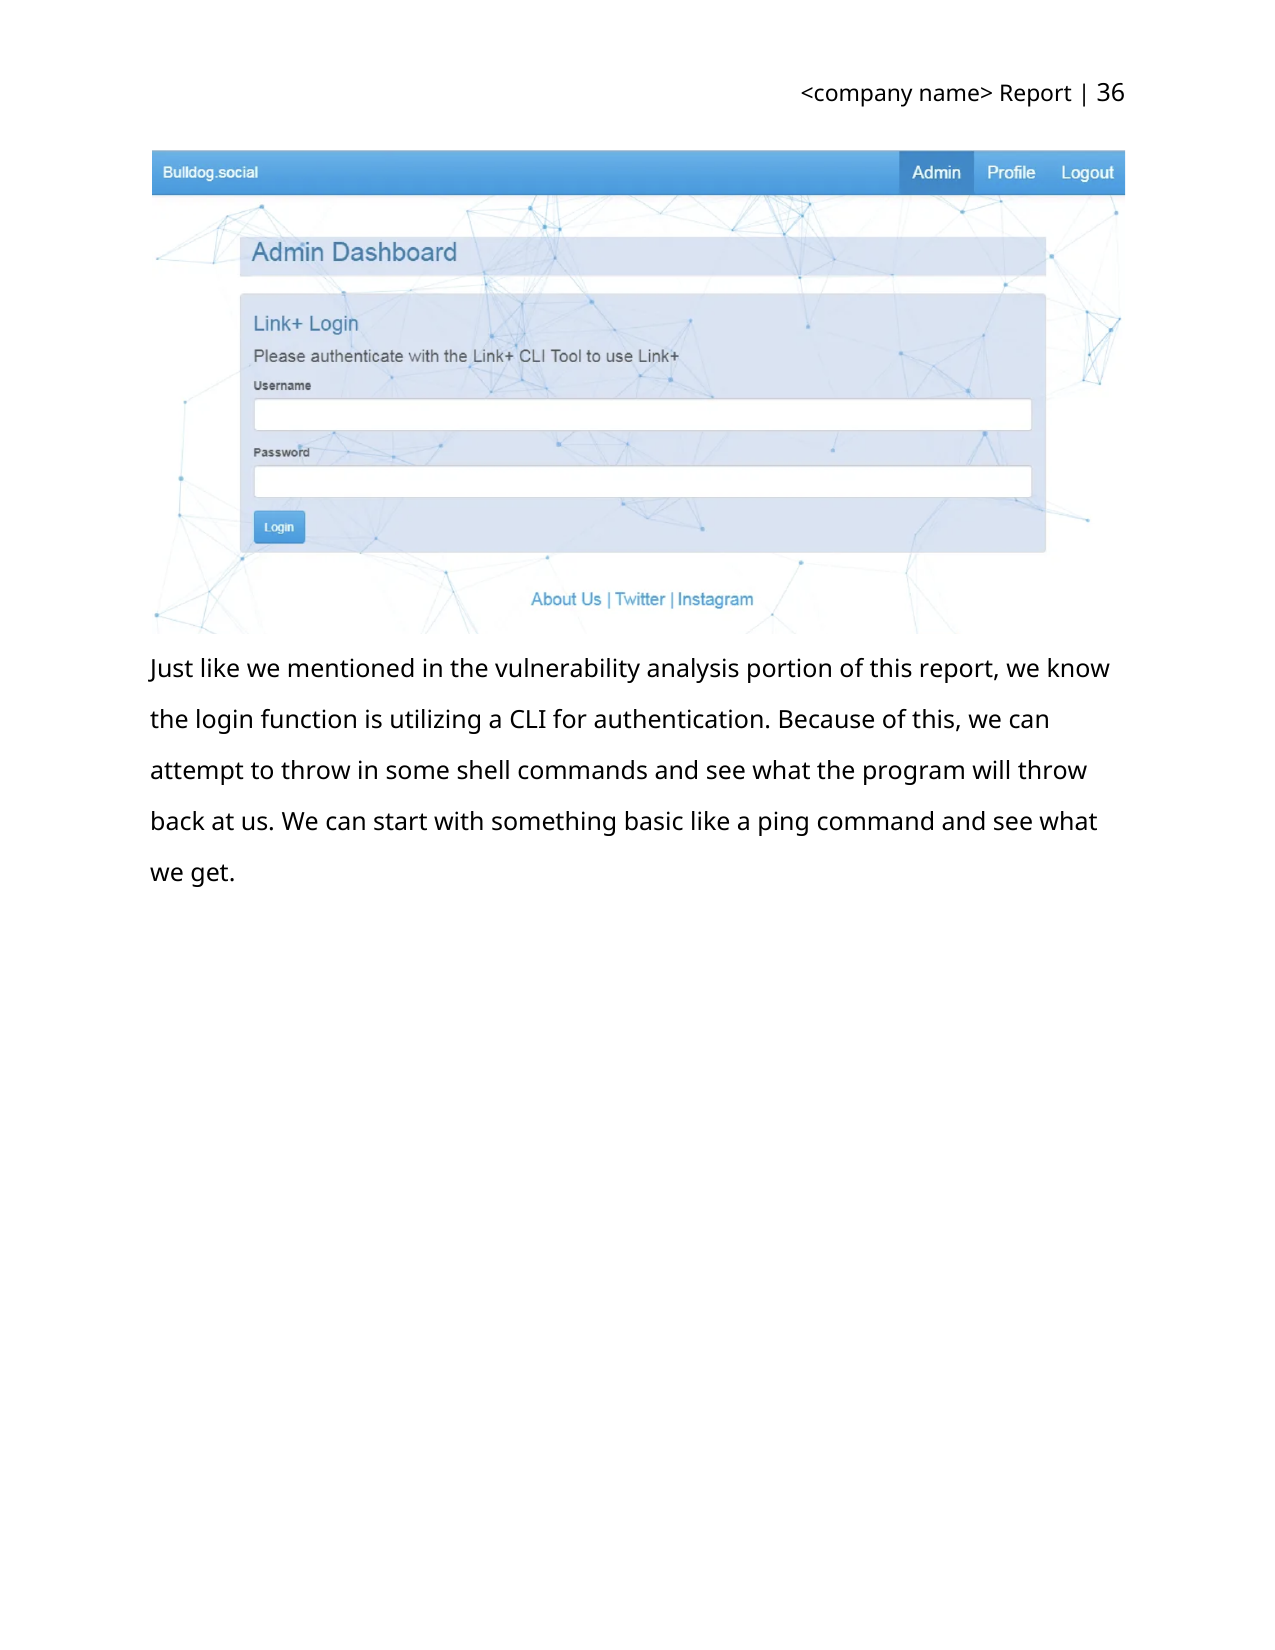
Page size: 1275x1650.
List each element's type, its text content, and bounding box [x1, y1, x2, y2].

picture [150, 150, 1125, 634]
text Just like we mentioned in the vulnerability analysis portion of this report, we know the login function is utilizing a CLI for authentication. Because of this, we can attempt to throw in some shell commands and see what the program will throw back at us. We can start with something basic like a ping command and see what we get. [150, 650, 1125, 888]
